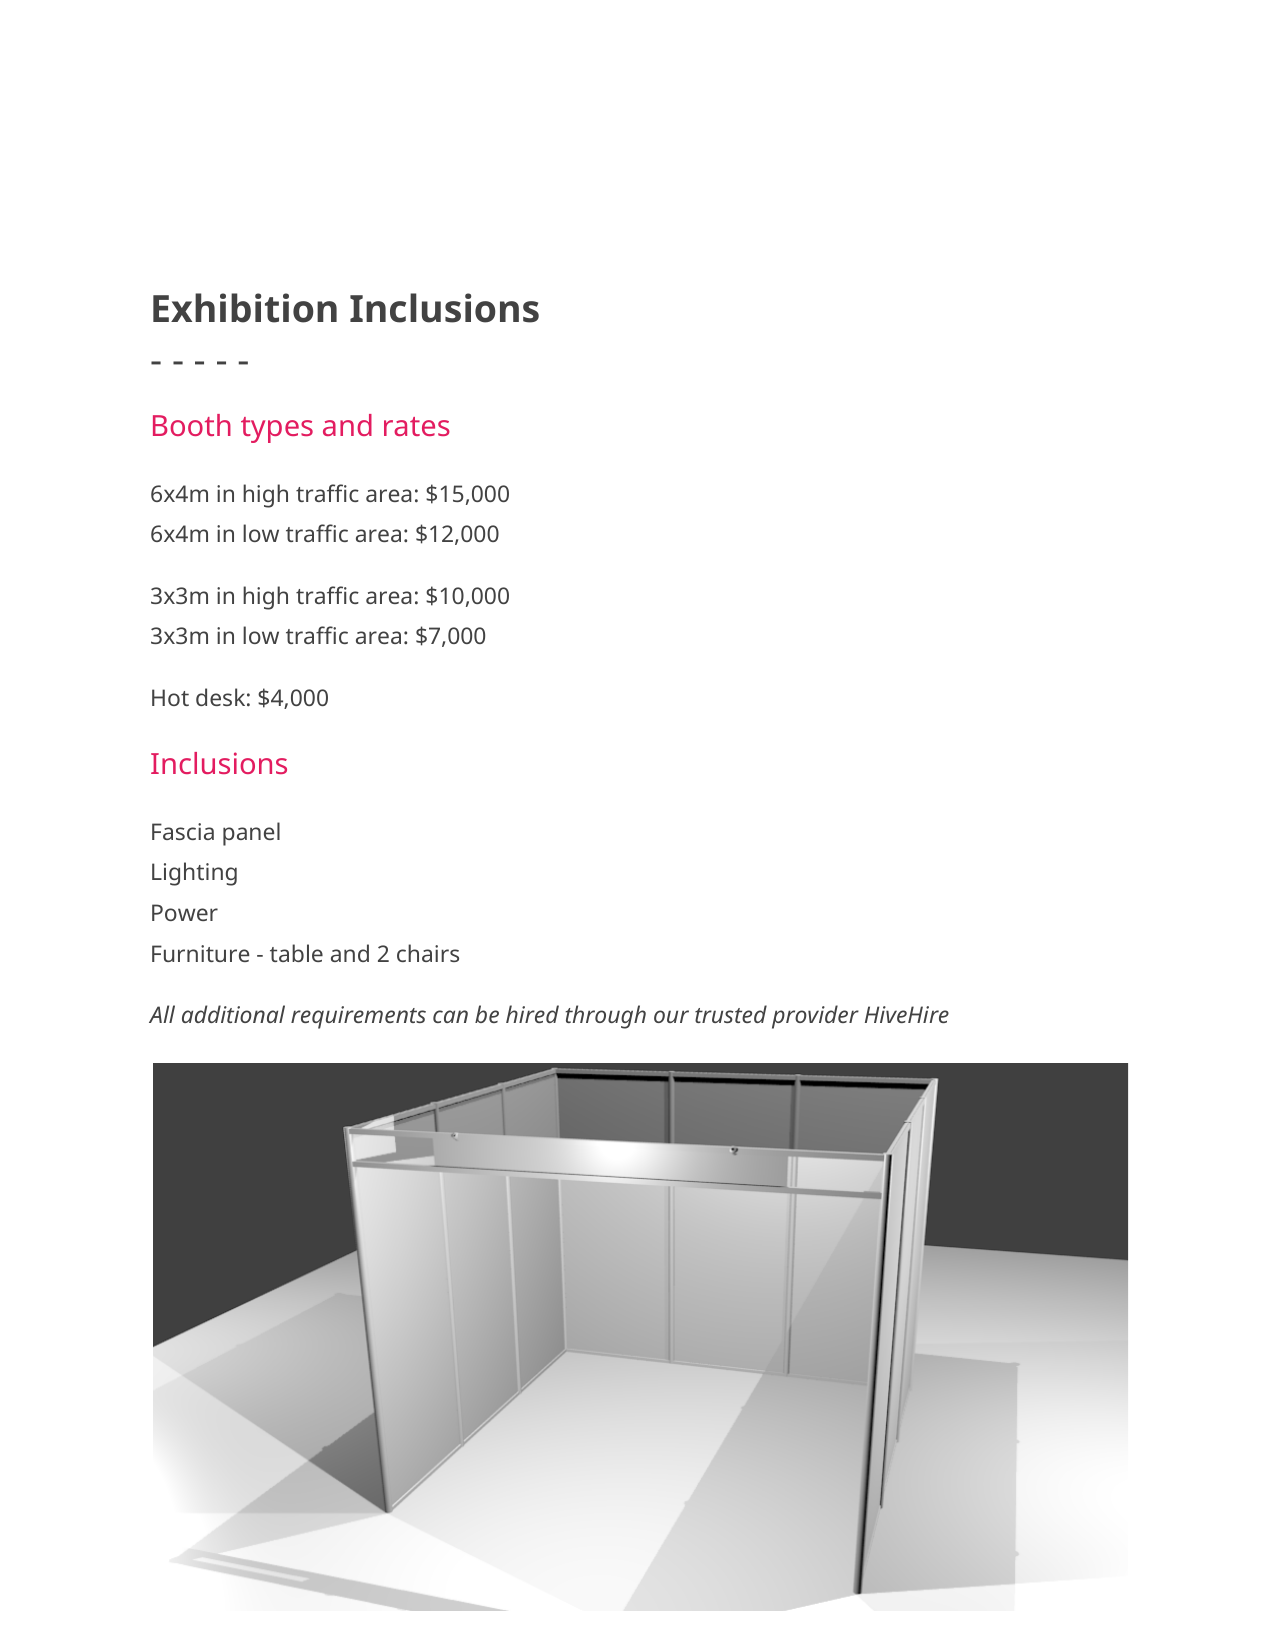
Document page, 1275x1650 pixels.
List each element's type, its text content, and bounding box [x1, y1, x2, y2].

text 6x4m in high traffic area: $15,000 6x4m in low traffic area: $12,000 [150, 478, 1125, 549]
text Inclusions [150, 743, 1125, 783]
text All additional requirements can be hired through our trusted provider HiveHire [150, 999, 1125, 1030]
text - - - - - [150, 333, 1125, 384]
text Booth types and rates [150, 405, 1125, 445]
text 3x3m in high traffic area: $10,000 3x3m in low traffic area: $7,000 [150, 580, 1125, 652]
subtitle Exhibition Inclusions [150, 282, 1125, 333]
picture [153, 1063, 1129, 1611]
text Fascia panel Lighting Power Furniture - table and 2 chairs [150, 816, 1125, 969]
text Hot desk: $4,000 [150, 682, 1125, 713]
